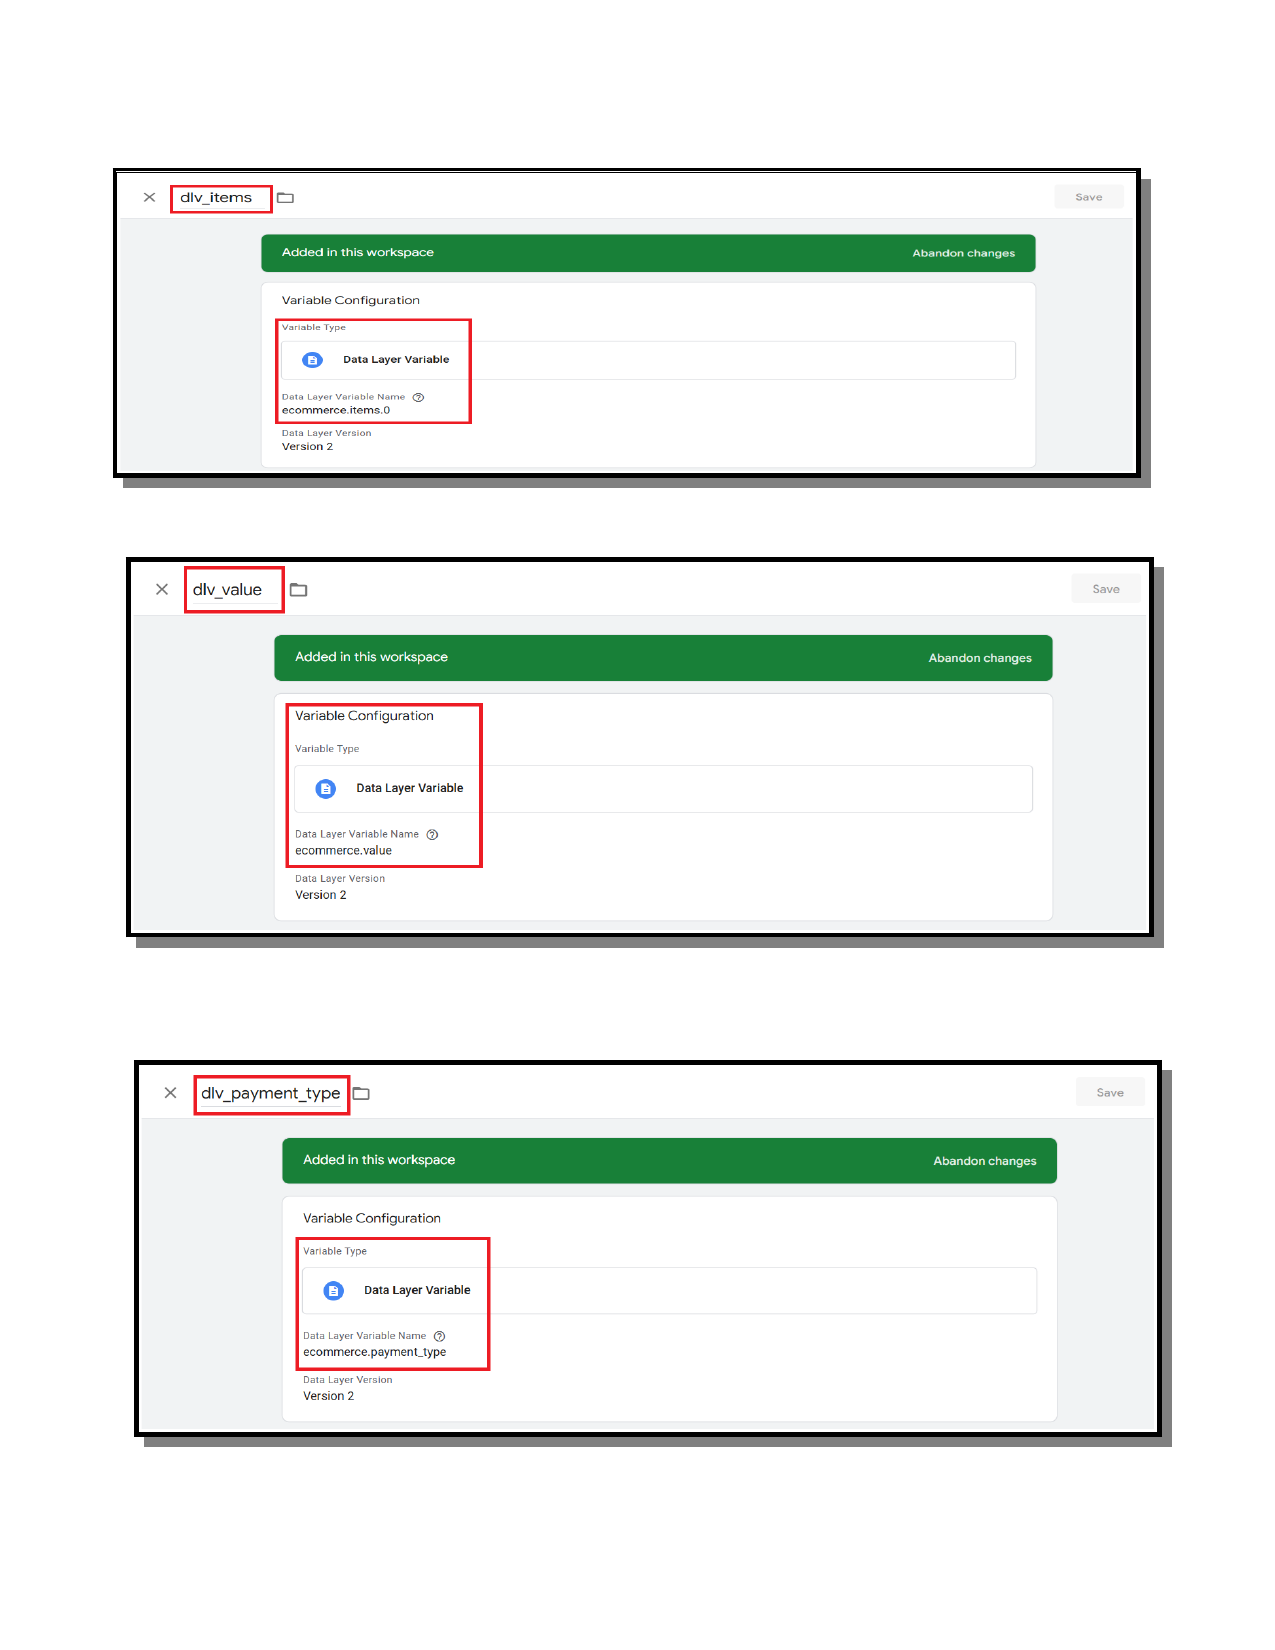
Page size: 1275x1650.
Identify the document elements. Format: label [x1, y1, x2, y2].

picture [120, 176, 1133, 471]
picture [133, 565, 1147, 930]
picture [141, 1067, 1154, 1429]
